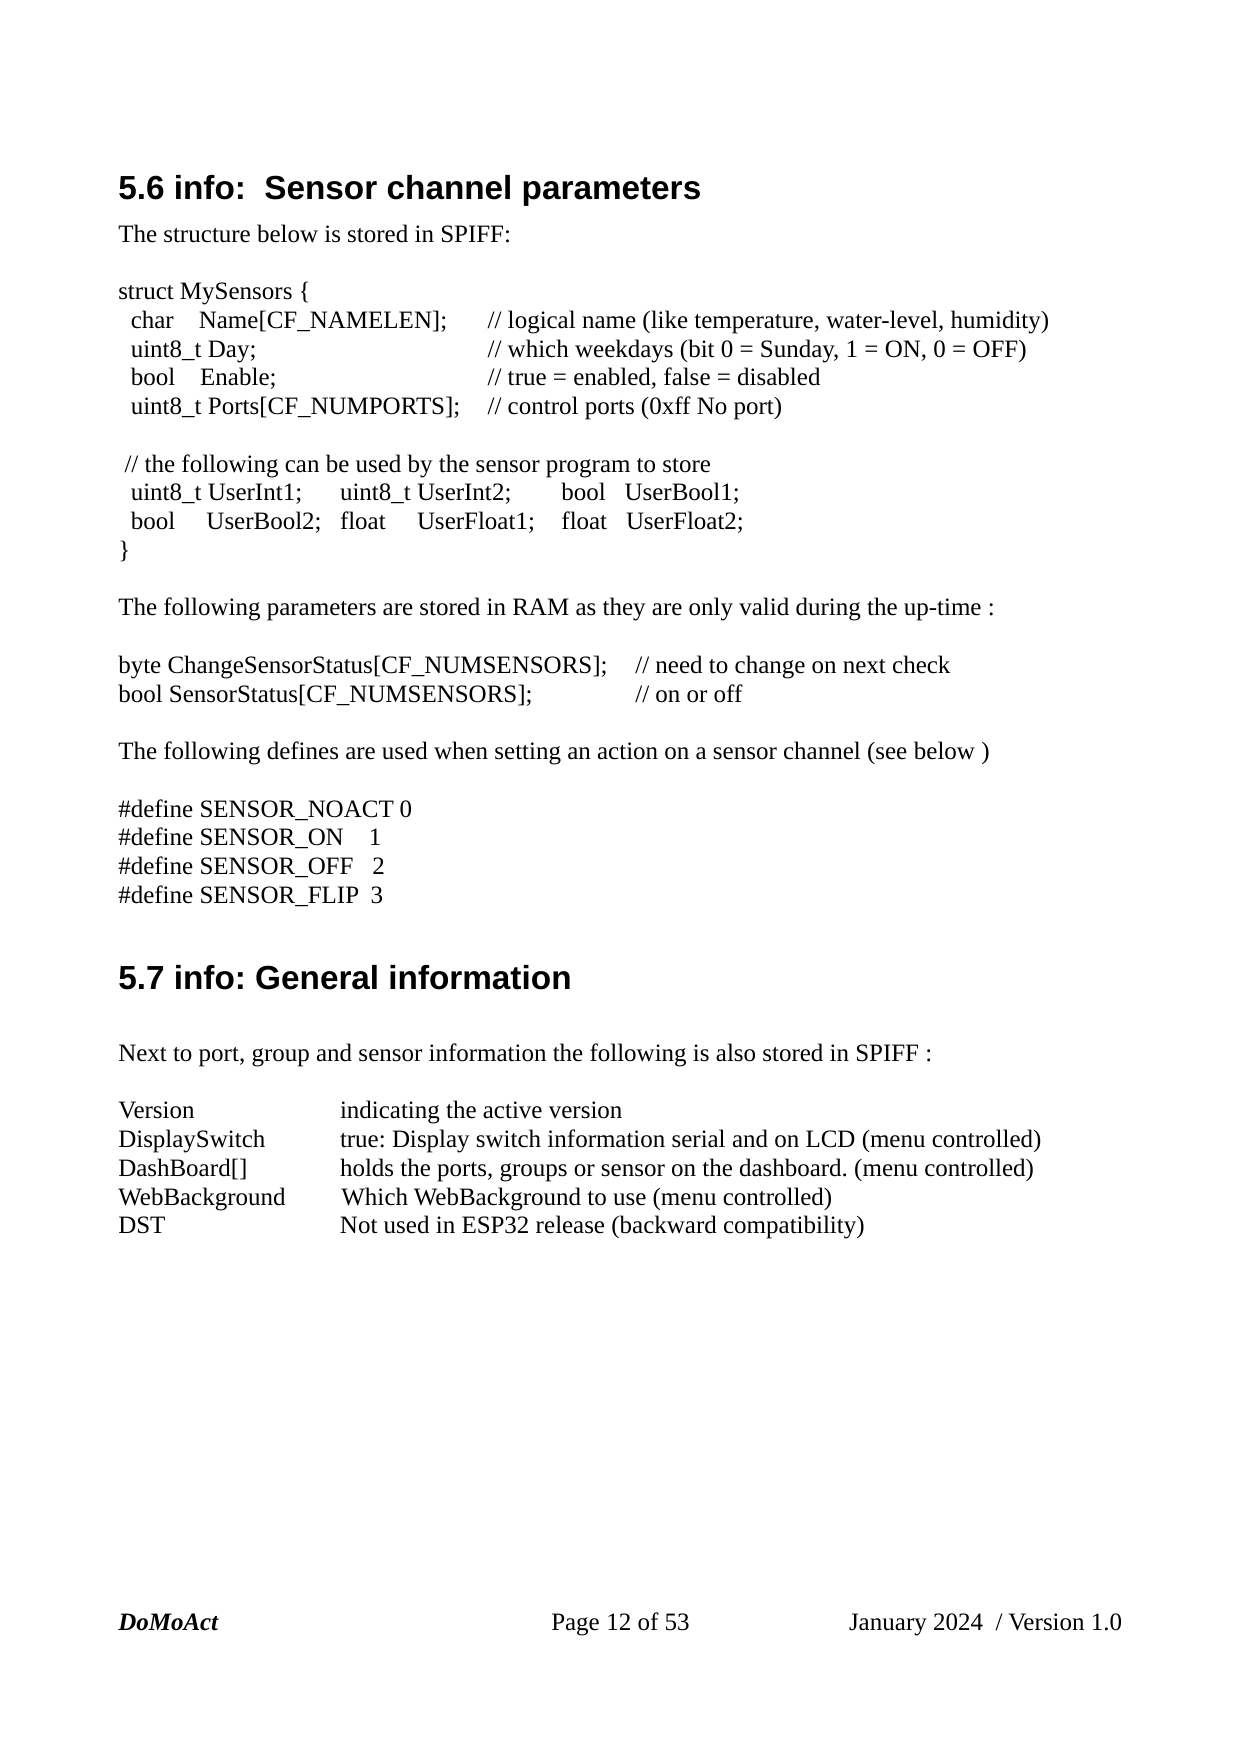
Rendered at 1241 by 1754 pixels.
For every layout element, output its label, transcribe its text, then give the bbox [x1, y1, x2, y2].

text Next to port, group and sensor information the following is also stored in SPIFF : [118, 1038, 1122, 1067]
text WebBackground Which WebBackground to use (menu controlled) [118, 1182, 1122, 1210]
text #define SENSOR_NOACT 0 [118, 794, 1122, 822]
text byte ChangeSensorStatus[CF_NUMSENSORS]; // need to change on next check [118, 650, 1122, 679]
text #define SENSOR_FLIP 3 [118, 880, 1122, 909]
text uint8_t UserInt1; uint8_t UserInt2; bool UserBool1; [118, 477, 1122, 506]
text #define SENSOR_OFF 2 [118, 851, 1122, 880]
text struct MySensors { [118, 276, 1122, 305]
text DisplaySwitch true: Display switch information serial and on LCD (menu controlled) [118, 1124, 1122, 1153]
text DashBoard[] holds the ports, groups or sensor on the dashboard. (menu controlled) [118, 1153, 1122, 1182]
text uint8_t Day; // which weekdays (bit 0 = Sunday, 1 = ON, 0 = OFF) [118, 334, 1122, 362]
subtitle 5.6 info: Sensor channel parameters [118, 168, 1122, 206]
text bool UserBool2; float UserFloat1; float UserFloat2; [118, 506, 1122, 535]
text bool SensorStatus[CF_NUMSENSORS]; // on or off [118, 679, 1122, 707]
text Version indicating the active version [118, 1095, 1122, 1124]
text uint8_t Ports[CF_NUMPORTS]; // control ports (0xff No port) [118, 391, 1122, 420]
text The following parameters are stored in RAM as they are only valid during the up-time : [118, 592, 1122, 621]
text } [118, 535, 1122, 564]
text The following defines are used when setting an action on a sensor channel (see below ) [118, 736, 1122, 765]
text #define SENSOR_ON 1 [118, 822, 1122, 851]
text char Name[CF_NAMELEN]; // logical name (like temperature, water-level, humidity) [118, 305, 1122, 334]
subtitle 5.7 info: General information [118, 958, 1122, 997]
text bool Enable; // true = enabled, false = disabled [118, 362, 1122, 391]
text // the following can be used by the sensor program to store [118, 449, 1122, 477]
text The structure below is stored in SPIFF: [118, 219, 1122, 247]
text DST Not used in ESP32 release (backward compatibility) [118, 1210, 1122, 1239]
